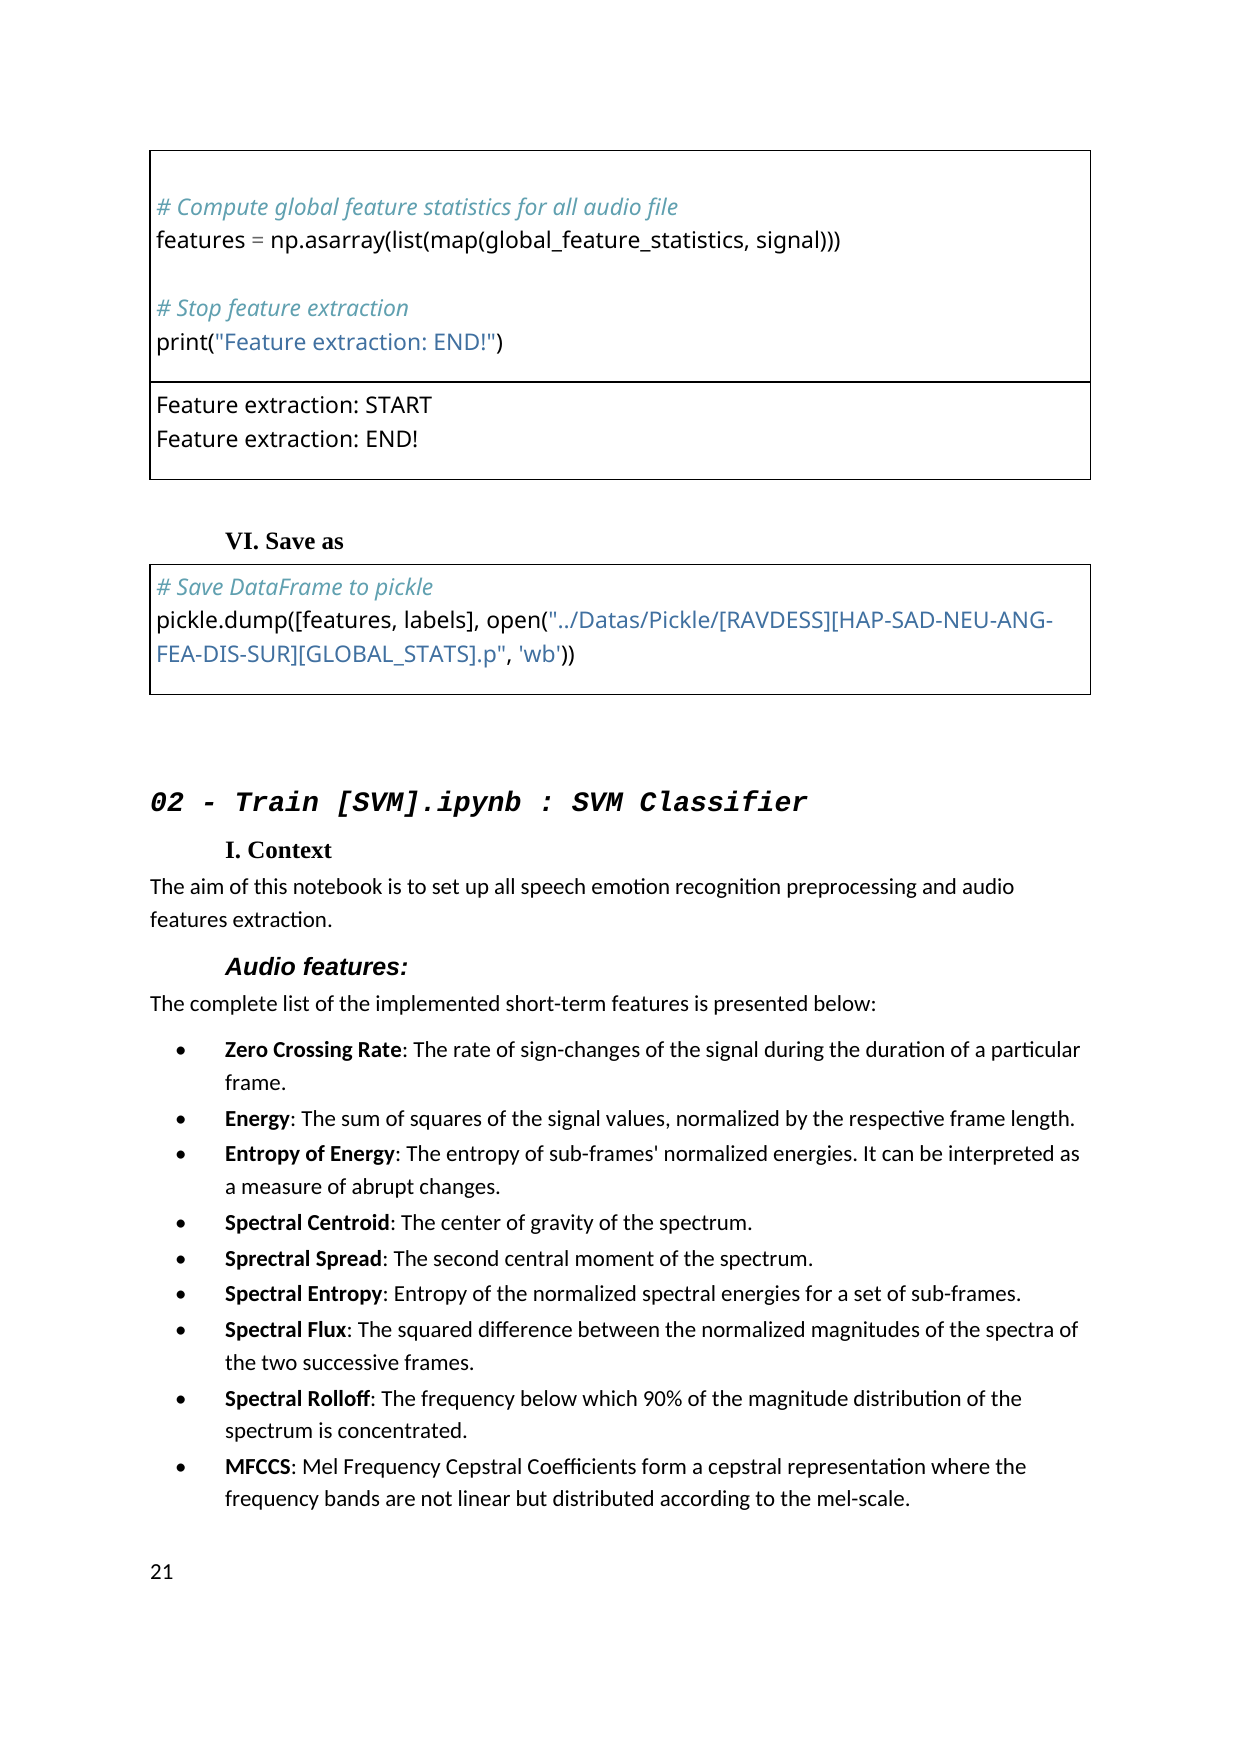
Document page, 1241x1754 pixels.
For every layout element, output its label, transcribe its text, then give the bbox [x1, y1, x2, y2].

subtitle I. Context [150, 835, 1090, 864]
list Spectral Rolloff: The frequency below which 90% of the magnitude distribution of the spectrum is concentrated. [175, 1384, 1090, 1444]
text The complete list of the implemented short-term features is presented below: [150, 989, 1090, 1017]
text The aim of this notebook is to set up all speech emotion recognition preprocessing and audio features extraction. [150, 872, 1090, 933]
list Sprectral Spread: The second central moment of the spectrum. [175, 1244, 1090, 1272]
list Spectral Entropy: Entropy of the normalized spectral energies for a set of sub-frames. [175, 1279, 1090, 1308]
table_header # Compute global feature statistics for all audio file features = np.asarray(list(map(global_feature_statistics, signal))) # Stop feature extraction print("Feature extraction: END!") [151, 151, 1090, 381]
list Zero Crossing Rate: The rate of sign-changes of the signal during the duration of a particular frame. [175, 1036, 1090, 1096]
table_header Feature extraction: START Feature extraction: END! [151, 383, 1090, 478]
table_header # Save DataFrame to pickle pickle.dump([features, labels], open("../Datas/Pickle/[RAVDESS][HAP-SAD-NEU-ANG-FEA-DIS-SUR][GLOBAL_STATS].p", 'wb')) [151, 565, 1090, 694]
subtitle VI. Save as [150, 526, 1090, 555]
list Spectral Flux: The squared difference between the normalized magnitudes of the spectra of the two successive frames. [175, 1316, 1090, 1376]
subtitle 02 - Train [SVM].ipynb : SVM Classifier [150, 788, 1090, 820]
list Entropy of Energy: The entropy of sub-frames' normalized energies. It can be interpreted as a measure of abrupt changes. [175, 1139, 1090, 1200]
list Spectral Centroid: The center of gravity of the spectrum. [175, 1208, 1090, 1236]
list MFCCS: Mel Frequency Cepstral Coefficients form a cepstral representation where the frequency bands are not linear but distributed according to the mel-scale. [175, 1452, 1090, 1512]
subtitle Audio features: [150, 951, 1090, 980]
list Energy: The sum of squares of the signal values, normalized by the respective frame length. [175, 1104, 1090, 1132]
